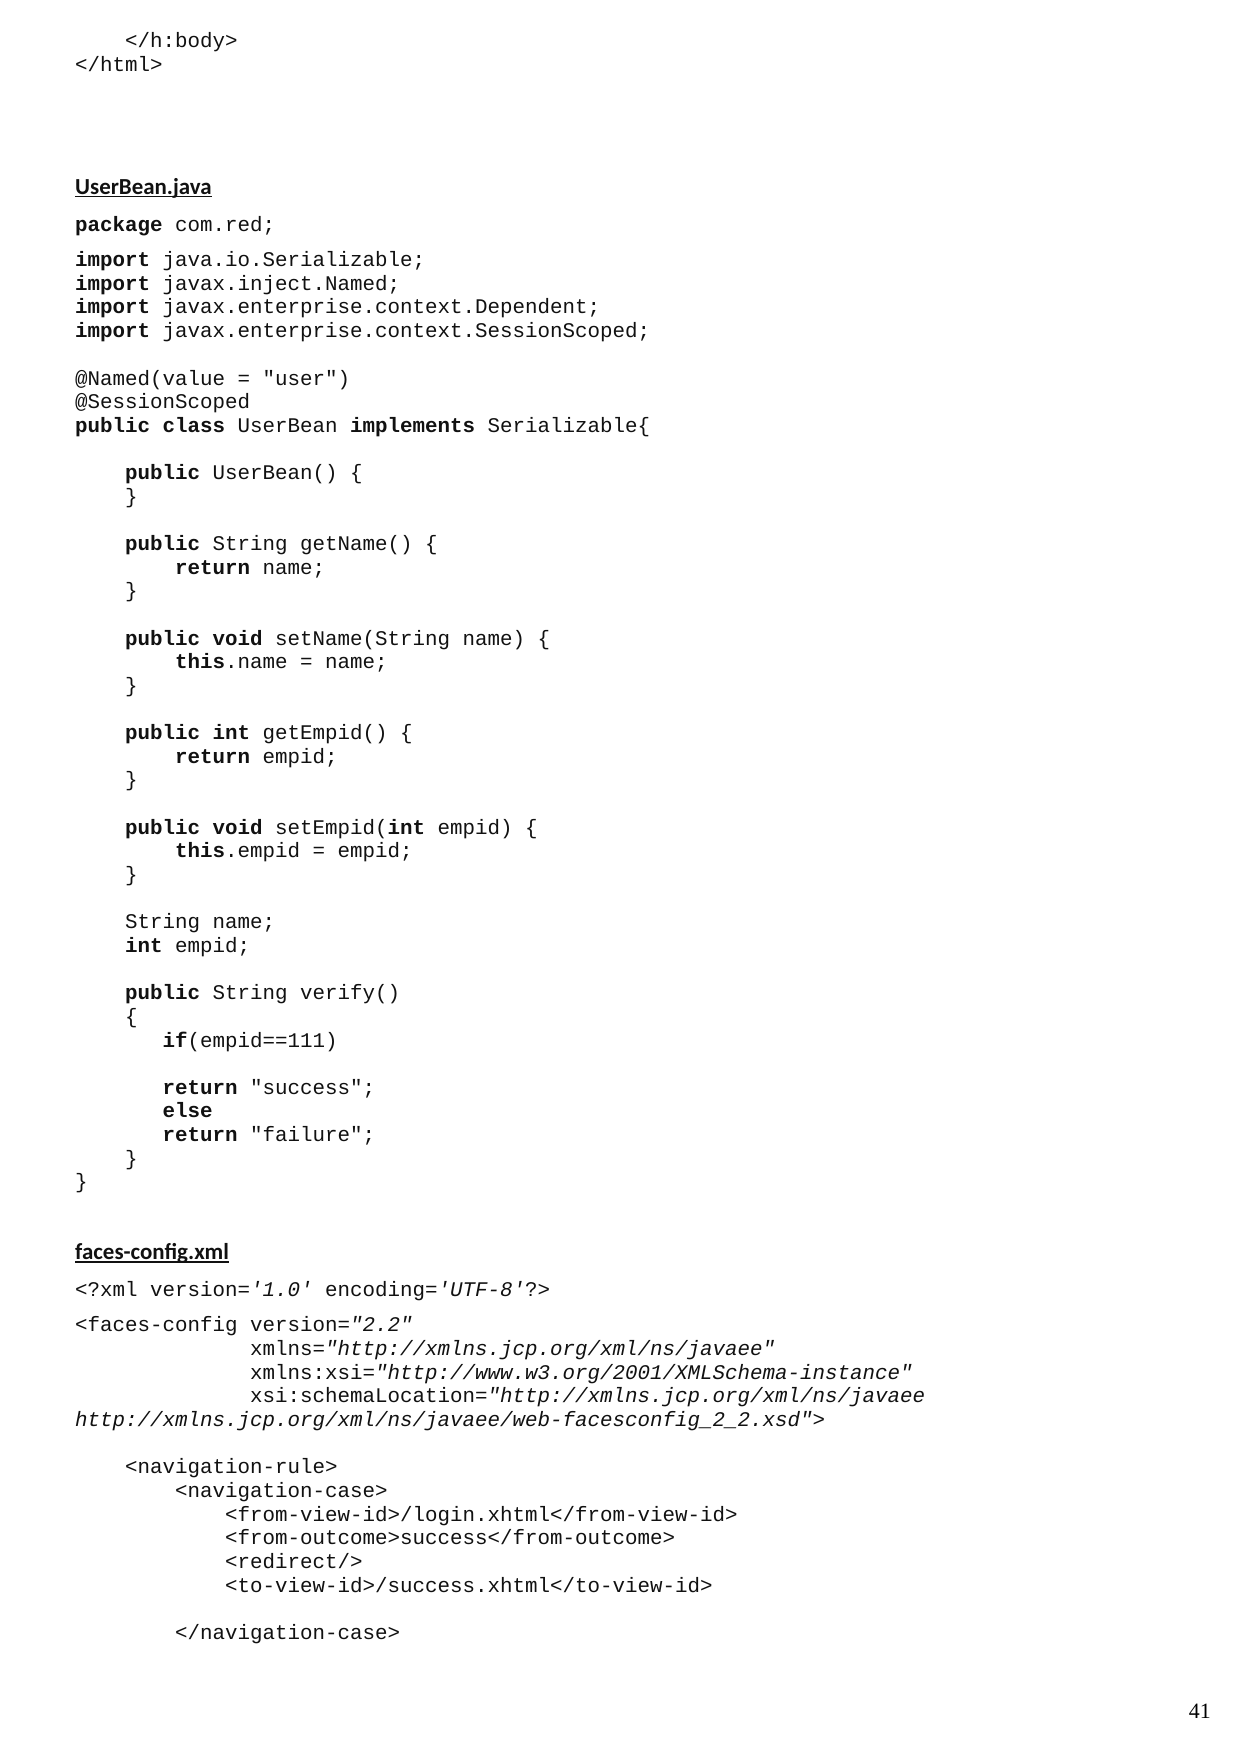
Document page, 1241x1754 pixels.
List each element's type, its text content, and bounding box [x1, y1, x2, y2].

text return empid; [75, 746, 1211, 769]
text public class UserBean implements Serializable{ [75, 415, 1211, 438]
text <to-view-id>/success.xhtml</to-view-id> [75, 1574, 1211, 1598]
text int empid; [75, 935, 1211, 959]
text if(empid==111) [75, 1029, 1211, 1053]
text </html> [75, 54, 1211, 77]
text public String getName() { [75, 533, 1211, 557]
text } [75, 769, 1211, 793]
text this.empid = empid; [75, 840, 1211, 864]
text } [75, 1148, 1211, 1171]
text @SessionScoped [75, 391, 1211, 415]
text <from-outcome>success</from-outcome> [75, 1527, 1211, 1551]
text import javax.enterprise.context.SessionScoped; [75, 320, 1211, 344]
text <redirect/> [75, 1551, 1211, 1574]
text return "failure"; [75, 1124, 1211, 1148]
text return "success"; [75, 1077, 1211, 1101]
text UserBean.java [75, 172, 1211, 200]
text } [75, 864, 1211, 888]
text { [75, 1006, 1211, 1029]
text <from-view-id>/login.xhtml</from-view-id> [75, 1504, 1211, 1527]
text String name; [75, 911, 1211, 935]
text import java.io.Serializable; [75, 249, 1211, 273]
text public void setEmpid(int empid) { [75, 817, 1211, 840]
text } [75, 1171, 1211, 1195]
text xsi:schemaLocation="http://xmlns.jcp.org/xml/ns/javaee http://xmlns.jcp.org/xml/ns/javaee/web-facesconfig_2_2.xsd"> [75, 1385, 1211, 1433]
text this.name = name; [75, 651, 1211, 675]
text public UserBean() { [75, 462, 1211, 486]
text xmlns="http://xmlns.jcp.org/xml/ns/javaee" [75, 1338, 1211, 1362]
text <?xml version='1.0' encoding='UTF-8'?> [75, 1279, 1211, 1303]
text else [75, 1101, 1211, 1124]
text </navigation-case> [75, 1622, 1211, 1646]
text <navigation-case> [75, 1480, 1211, 1504]
text xmlns:xsi="http://www.w3.org/2001/XMLSchema-instance" [75, 1362, 1211, 1385]
text <faces-config version="2.2" [75, 1314, 1211, 1338]
text <navigation-rule> [75, 1456, 1211, 1480]
text @Named(value = "user") [75, 367, 1211, 391]
text return name; [75, 557, 1211, 580]
text package com.red; [75, 214, 1211, 237]
text } [75, 580, 1211, 604]
text } [75, 675, 1211, 698]
text public String verify() [75, 982, 1211, 1006]
text } [75, 486, 1211, 509]
text public void setName(String name) { [75, 628, 1211, 651]
text faces-config.xml [75, 1237, 1211, 1265]
text public int getEmpid() { [75, 722, 1211, 746]
text </h:body> [75, 30, 1211, 54]
text import javax.inject.Named; [75, 273, 1211, 297]
text import javax.enterprise.context.Dependent; [75, 297, 1211, 320]
